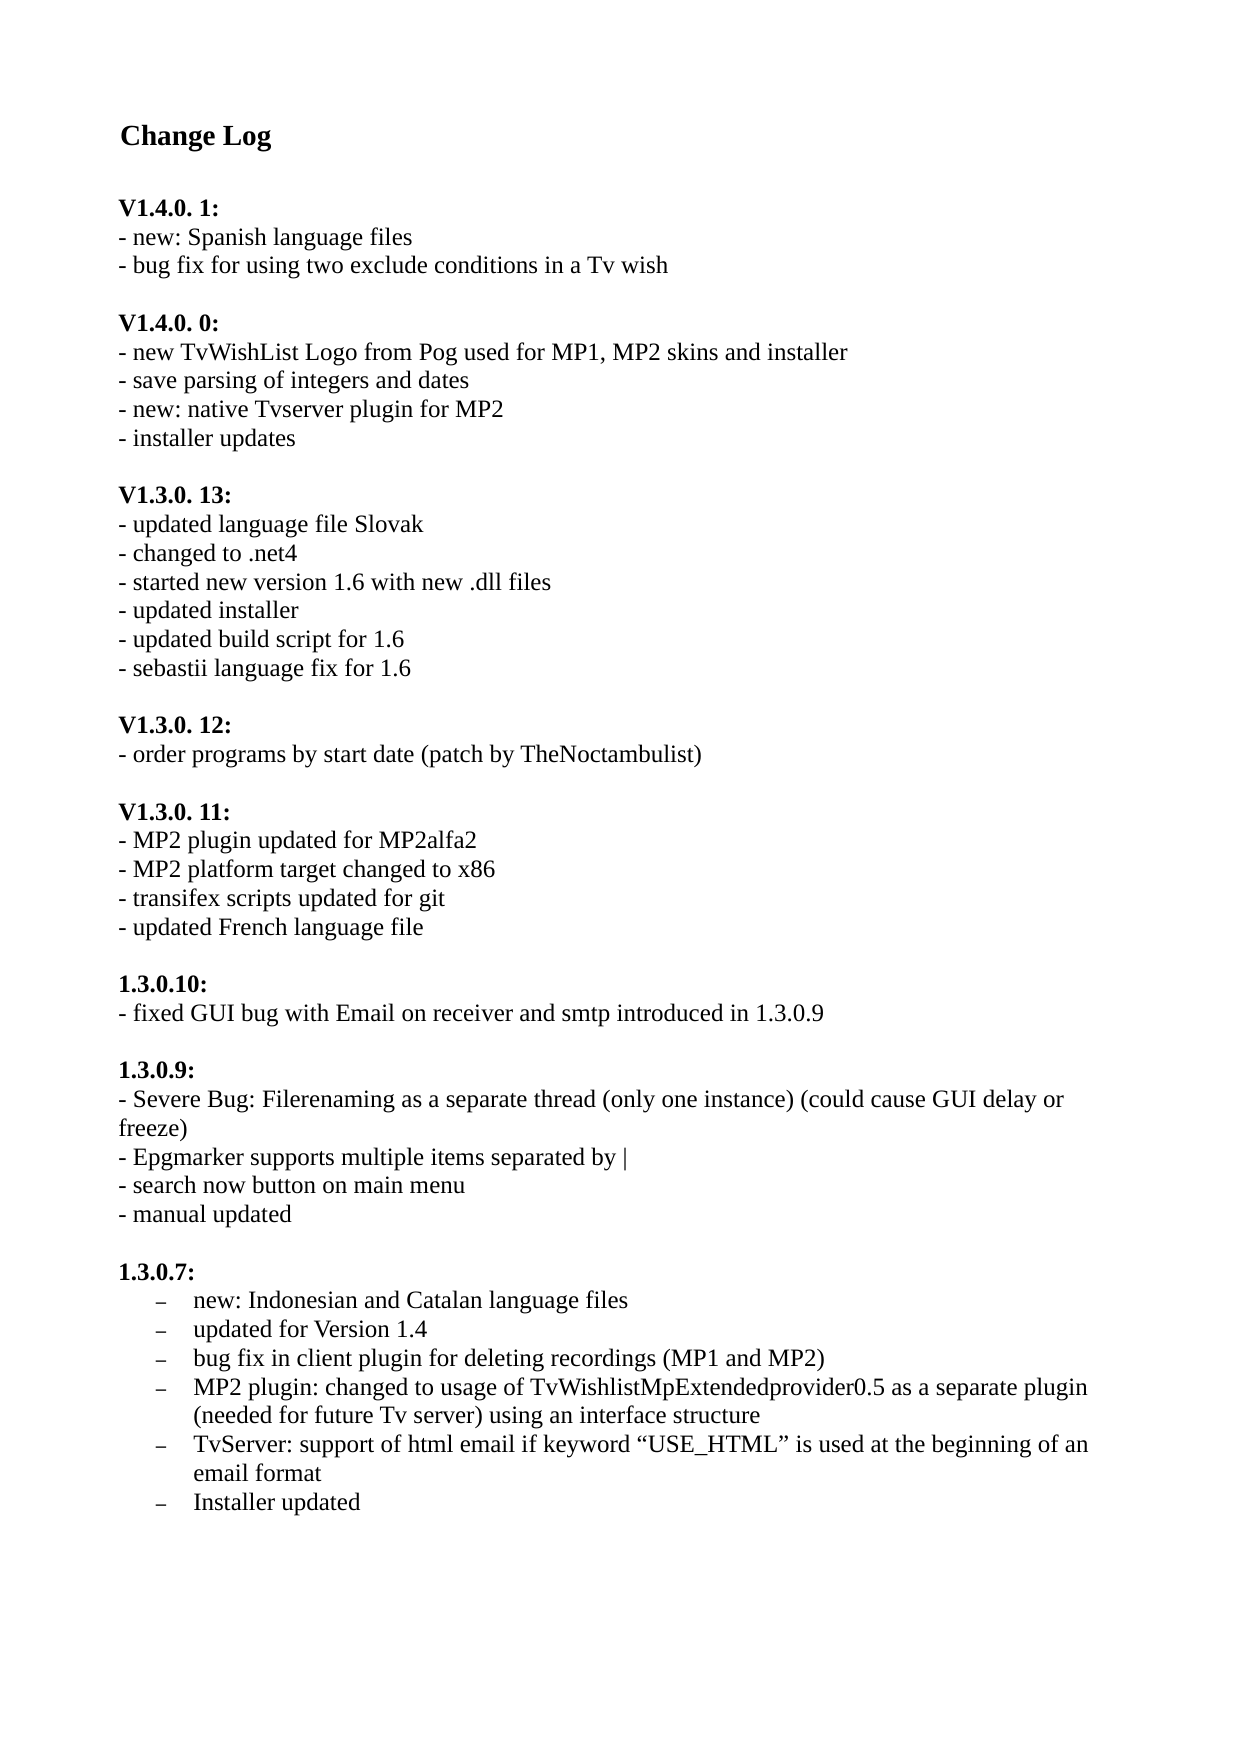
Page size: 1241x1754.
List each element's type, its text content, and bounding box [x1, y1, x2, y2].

text - order programs by start date (patch by TheNoctambulist) [118, 739, 1122, 768]
list Installer updated [156, 1487, 1122, 1515]
text 1.3.0.10: [118, 969, 1122, 998]
text - fixed GUI bug with Email on receiver and smtp introduced in 1.3.0.9 [118, 998, 1122, 1027]
text - new TvWishList Logo from Pog used for MP1, MP2 skins and installer [118, 337, 1122, 365]
text - updated French language file [118, 912, 1122, 940]
list MP2 plugin: changed to usage of TvWishlistMpExtendedprovider0.5 as a separate plugin (needed for future Tv server) using an interface structure [156, 1372, 1122, 1429]
list new: Indonesian and Catalan language files [156, 1285, 1122, 1314]
text - new: Spanish language files [118, 222, 1122, 250]
text - installer updates [118, 423, 1122, 452]
text - MP2 platform target changed to x86 [118, 854, 1122, 883]
list Change Log [82, 118, 1119, 152]
text - updated installer [118, 595, 1122, 624]
list TvServer: support of html email if keyword “USE_HTML” is used at the beginning of an email format [156, 1429, 1122, 1487]
text - Severe Bug: Filerenaming as a separate thread (only one instance) (could cause GUI delay or freeze) - Epgmarker supports multiple items separated by | - search now button on main menu [118, 1084, 1122, 1199]
text - transifex scripts updated for git [118, 883, 1122, 912]
text - started new version 1.6 with new .dll files [118, 567, 1122, 595]
list updated for Version 1.4 [156, 1314, 1122, 1343]
text - sebastii language fix for 1.6 [118, 653, 1122, 682]
list bug fix in client plugin for deleting recordings (MP1 and MP2) [156, 1343, 1122, 1372]
text - changed to .net4 [118, 538, 1122, 567]
text - new: native Tvserver plugin for MP2 [118, 394, 1122, 423]
text V1.3.0. 13: [118, 480, 1122, 509]
text - MP2 plugin updated for MP2alfa2 [118, 825, 1122, 854]
text V1.4.0. 0: [118, 308, 1122, 337]
text - updated language file Slovak [118, 509, 1122, 538]
text - manual updated [118, 1199, 1122, 1228]
text V1.4.0. 1: [118, 193, 1122, 222]
text - bug fix for using two exclude conditions in a Tv wish [118, 250, 1122, 279]
text - updated build script for 1.6 [118, 624, 1122, 653]
text V1.3.0. 11: [118, 797, 1122, 825]
text 1.3.0.7: [118, 1257, 1122, 1285]
text V1.3.0. 12: [118, 710, 1122, 739]
text 1.3.0.9: [44, 1055, 1122, 1084]
text - save parsing of integers and dates [118, 365, 1122, 394]
